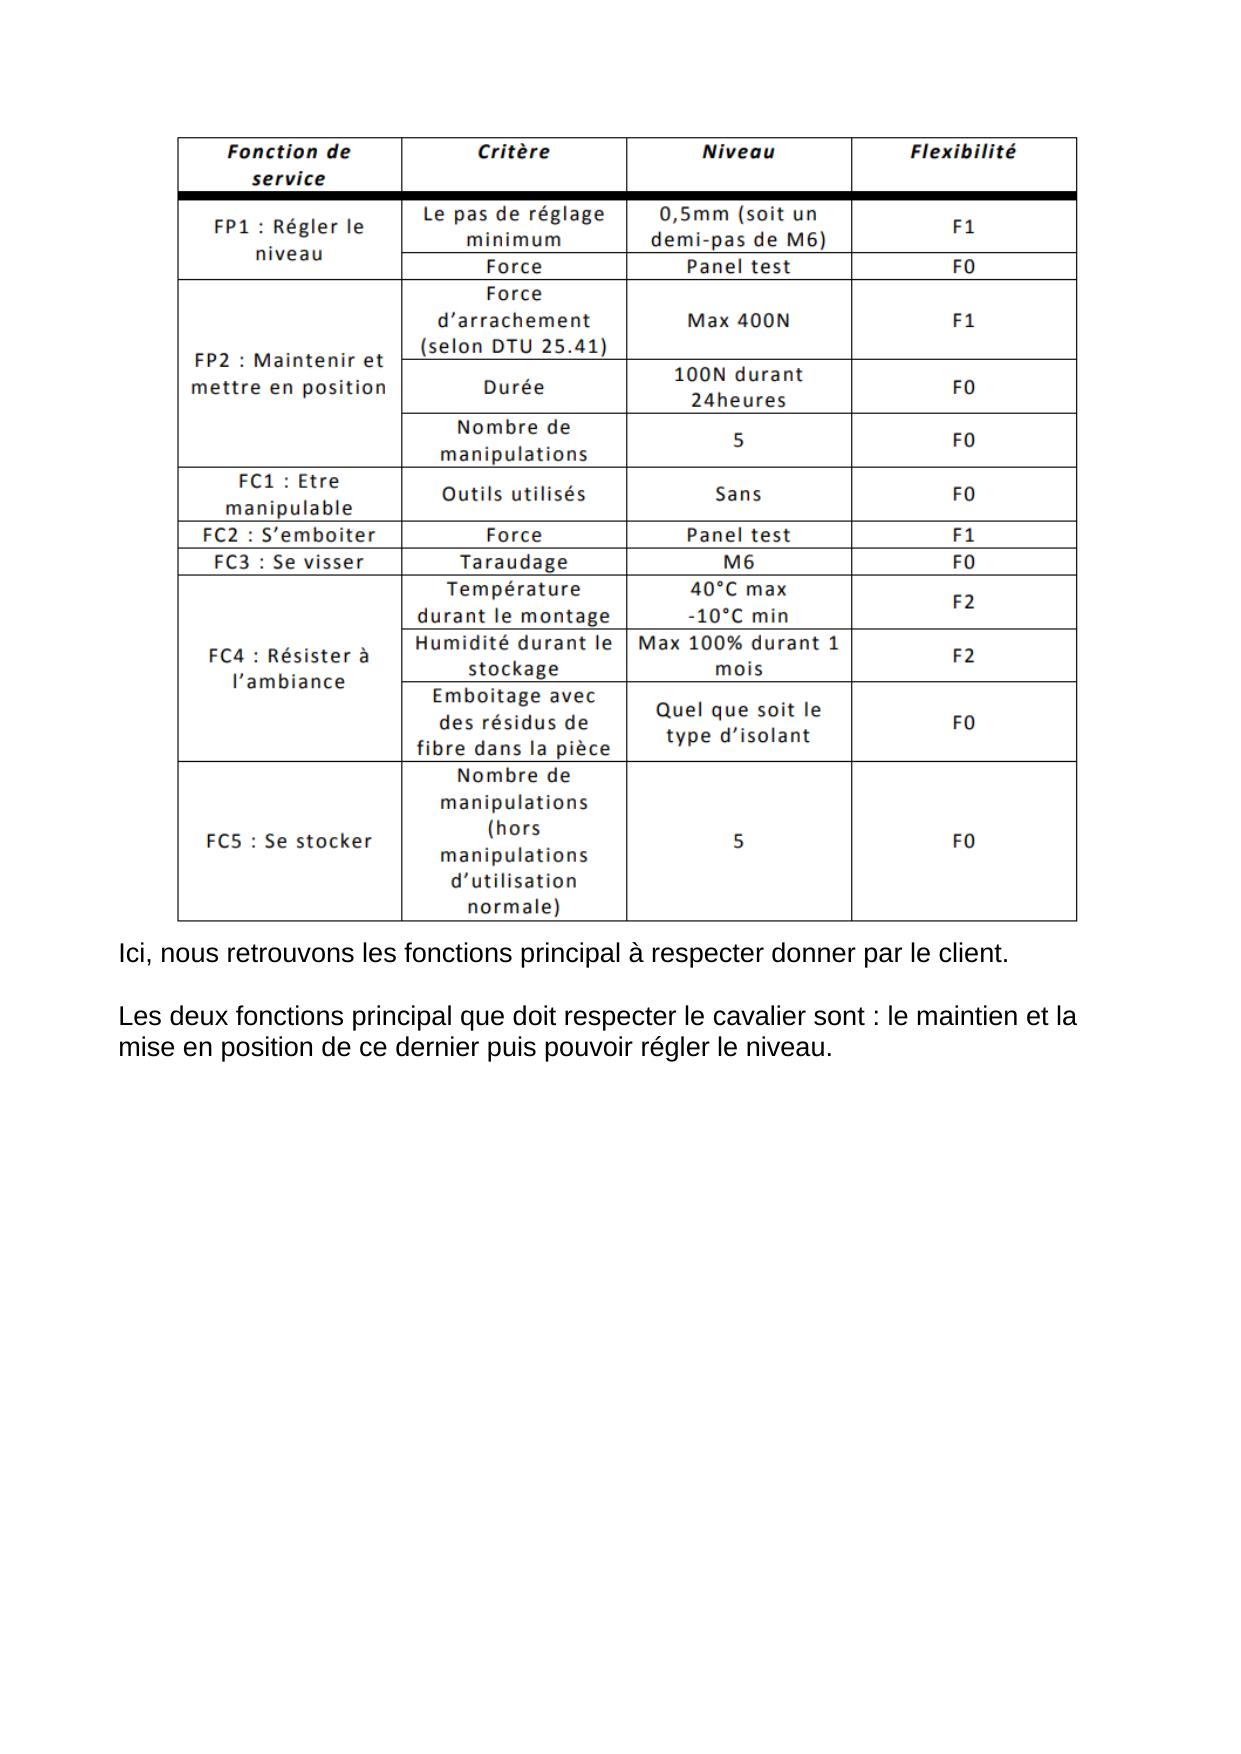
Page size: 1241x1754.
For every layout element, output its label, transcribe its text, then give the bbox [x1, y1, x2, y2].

text Ici, nous retrouvons les fonctions principal à respecter donner par le client. [118, 118, 1122, 969]
picture [174, 129, 1082, 938]
text Les deux fonctions principal que doit respecter le cavalier sont : le maintien et la mise en position de ce dernier puis pouvoir régler le niveau. [118, 1000, 1122, 1062]
